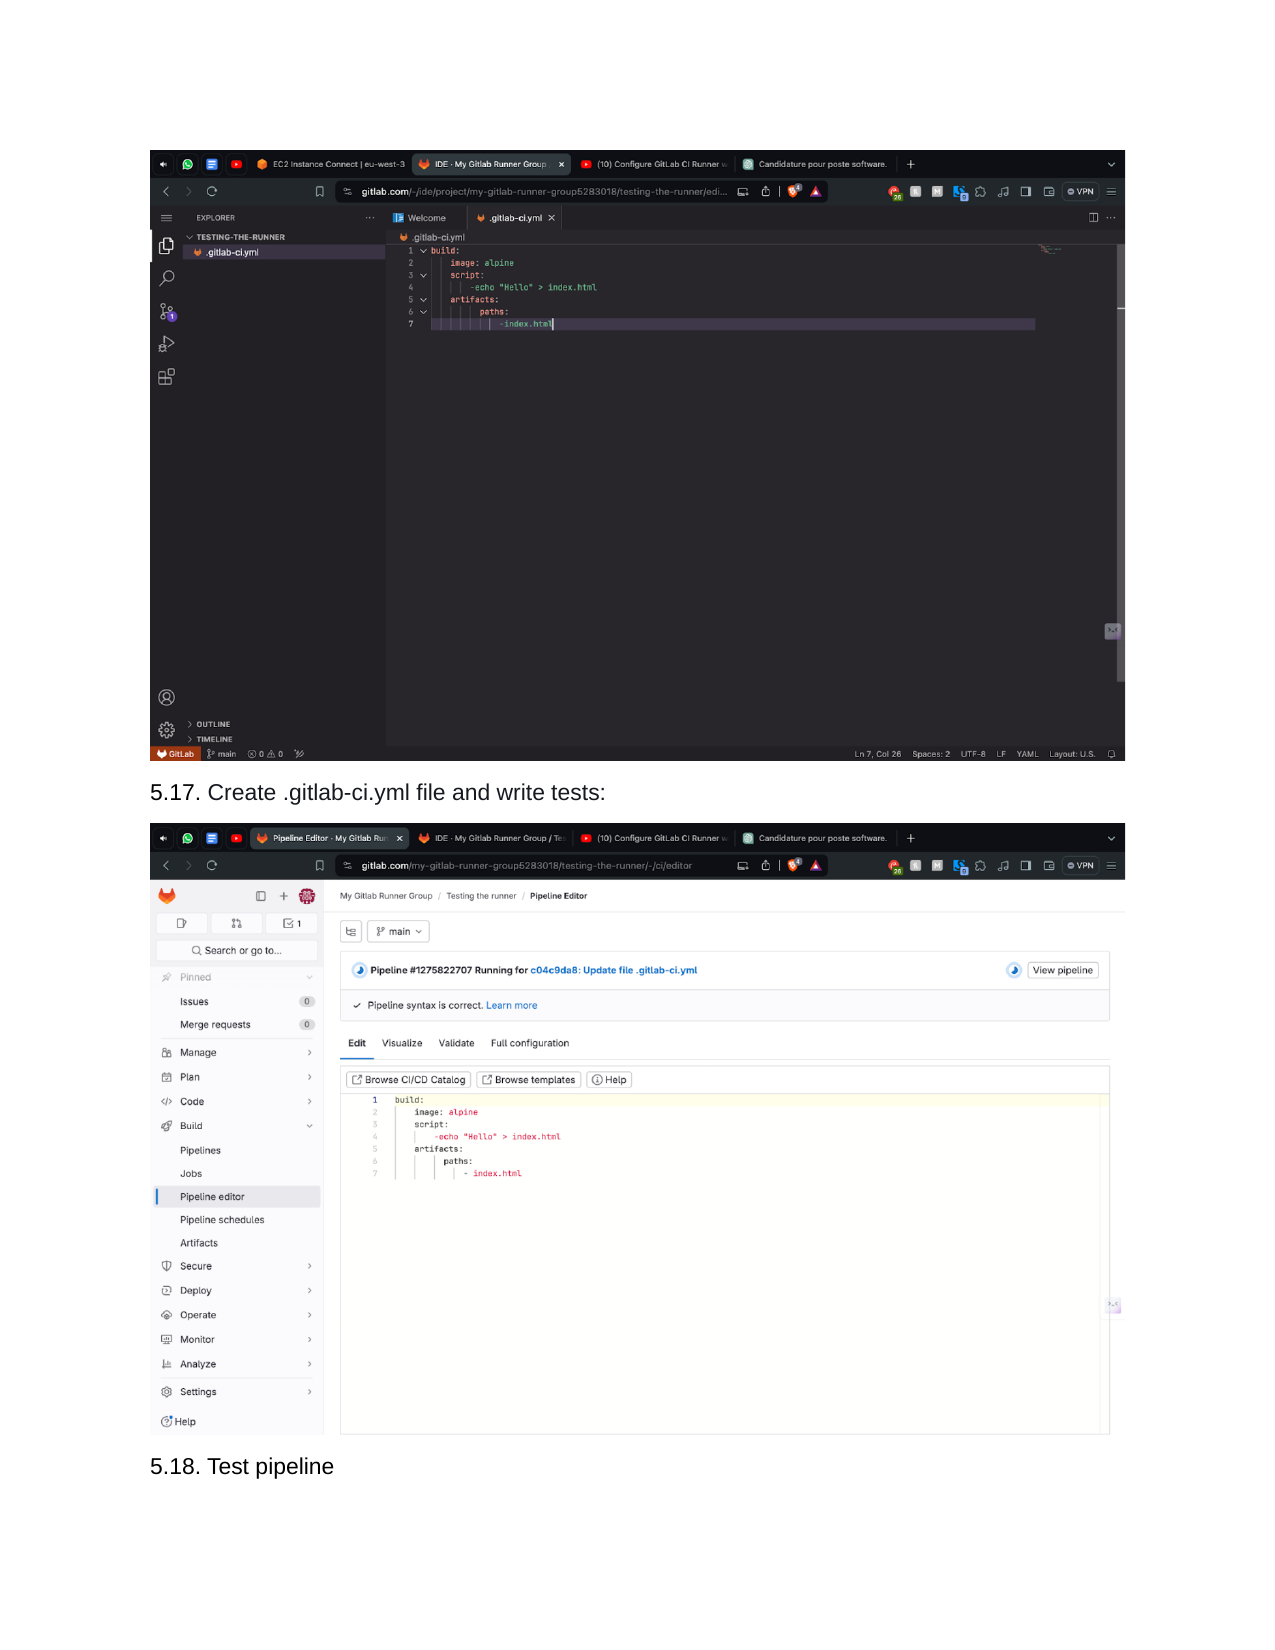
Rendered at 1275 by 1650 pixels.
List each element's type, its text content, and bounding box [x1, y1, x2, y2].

text 5.18. Test pipeline [150, 1453, 1125, 1479]
text 5.17. Create .gitlab-ci.yml file and write tests: [150, 779, 1125, 806]
